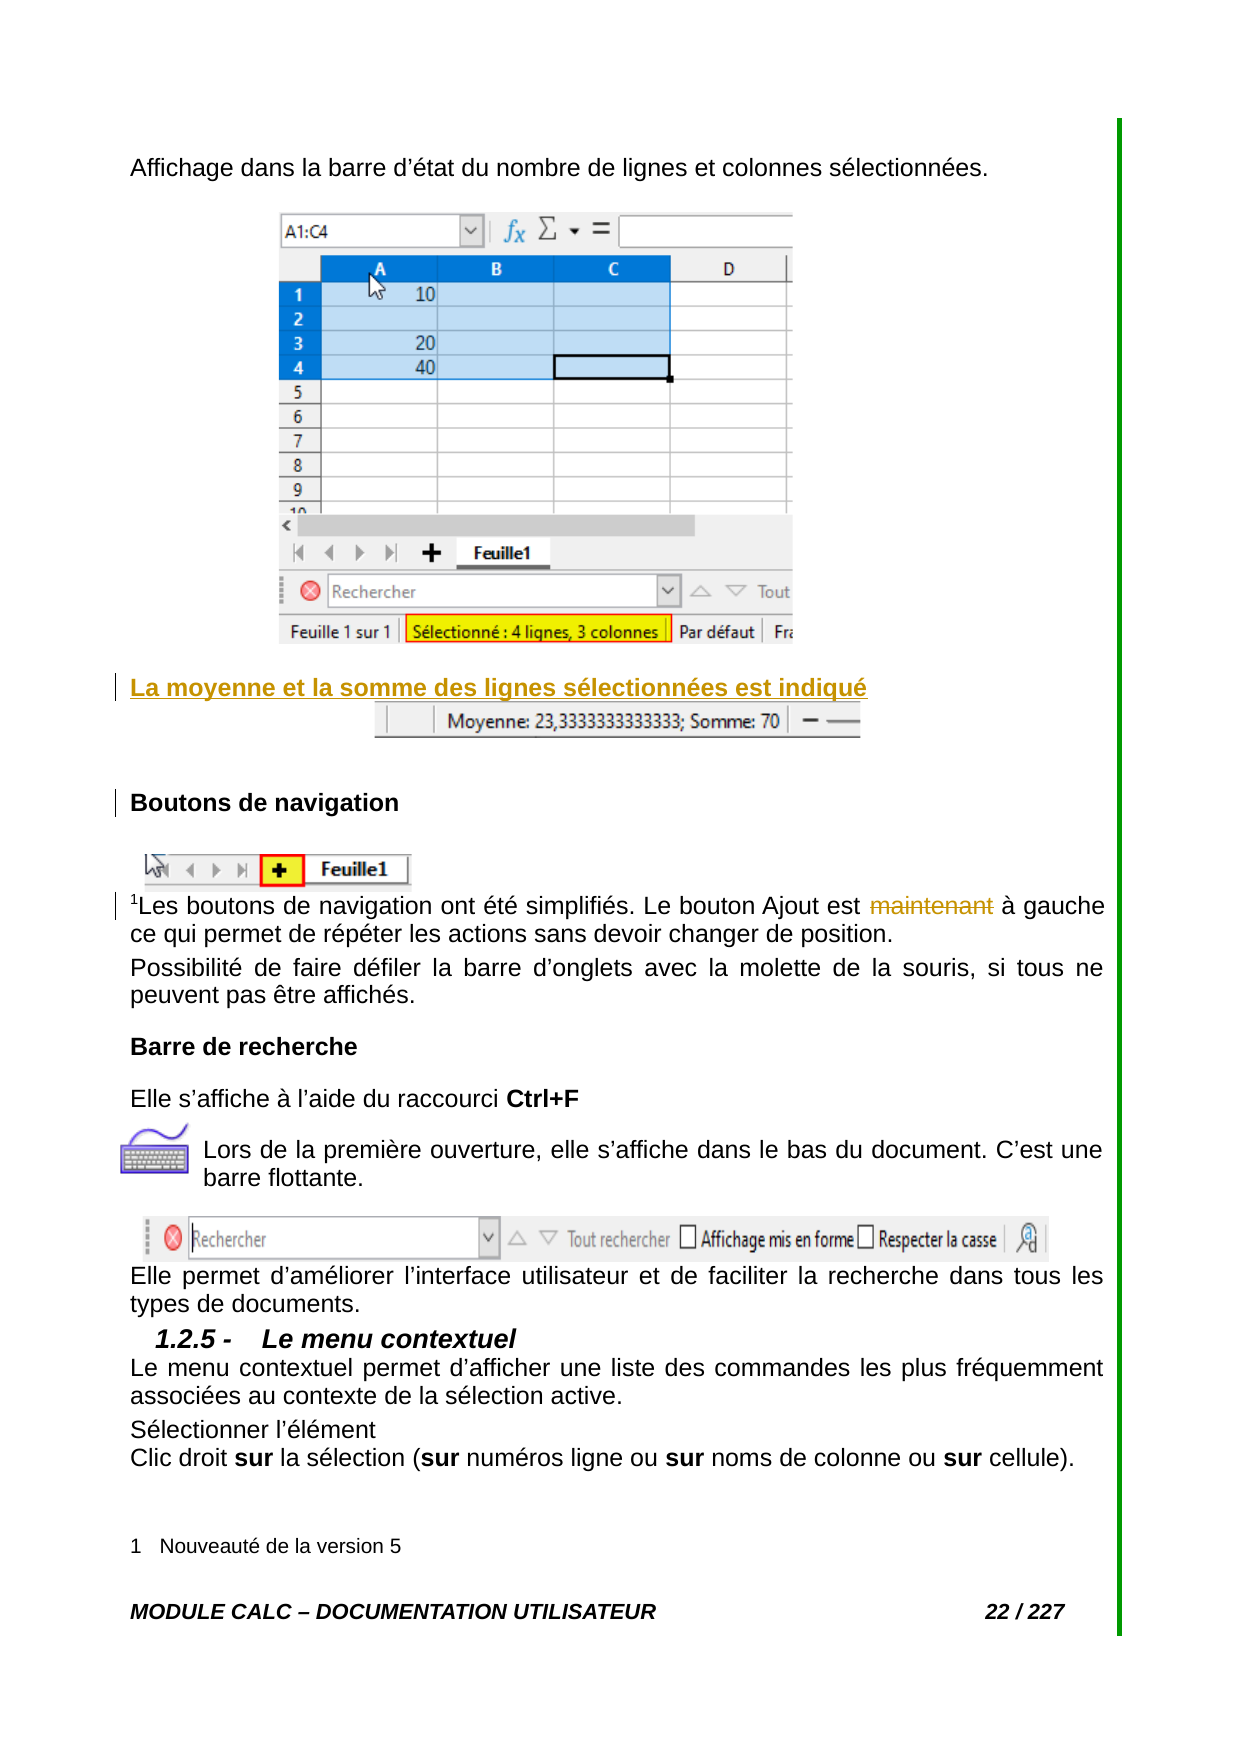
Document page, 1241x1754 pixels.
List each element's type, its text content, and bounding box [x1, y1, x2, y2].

text Lors de la première ouverture, elle s’affiche dans le bas du document. C’est une barre flottante. [130, 1136, 1105, 1192]
picture [278, 212, 793, 644]
text Les boutons de navigation ont été simplifiés. Le bouton Ajout est à gauche ce qui permet de répéter les actions sans devoir changer de position. [130, 828, 1105, 947]
picture [144, 854, 412, 892]
text Barre de recherche [130, 1033, 1105, 1061]
text Nouveauté de la version 5 [130, 1534, 1105, 1558]
text Possibilité de faire défiler la barre d’onglets avec la molette de la souris, si tous ne peuvent pas être affichés. [130, 953, 1105, 1009]
picture [142, 1216, 1049, 1262]
text Elle s’affiche à l’aide du raccourci Ctrl+F [130, 1084, 1105, 1112]
text La moyenne et la somme des lignes sélectionnées est indiqué [130, 233, 1105, 701]
text Le menu contextuel permet d’afficher une liste des commandes les plus fréquemment associées au contexte de la sélection active. [130, 1354, 1105, 1410]
text Elle permet d’améliorer l’interface utilisateur et de faciliter la recherche dans tous les types de documents. [130, 1215, 1105, 1318]
picture [116, 1112, 192, 1188]
picture [374, 701, 861, 738]
text Affichage dans la barre d’état du nombre de lignes et colonnes sélectionnées. [130, 153, 1105, 181]
text Boutons de navigation [130, 789, 1105, 817]
text Clic droit sur la sélection (sur numéros ligne ou sur noms de colonne ou sur cellule). [130, 1443, 1105, 1471]
text Sélectionner l’élément [130, 1416, 1105, 1443]
subtitle Le menu contextuel [155, 1324, 1105, 1354]
